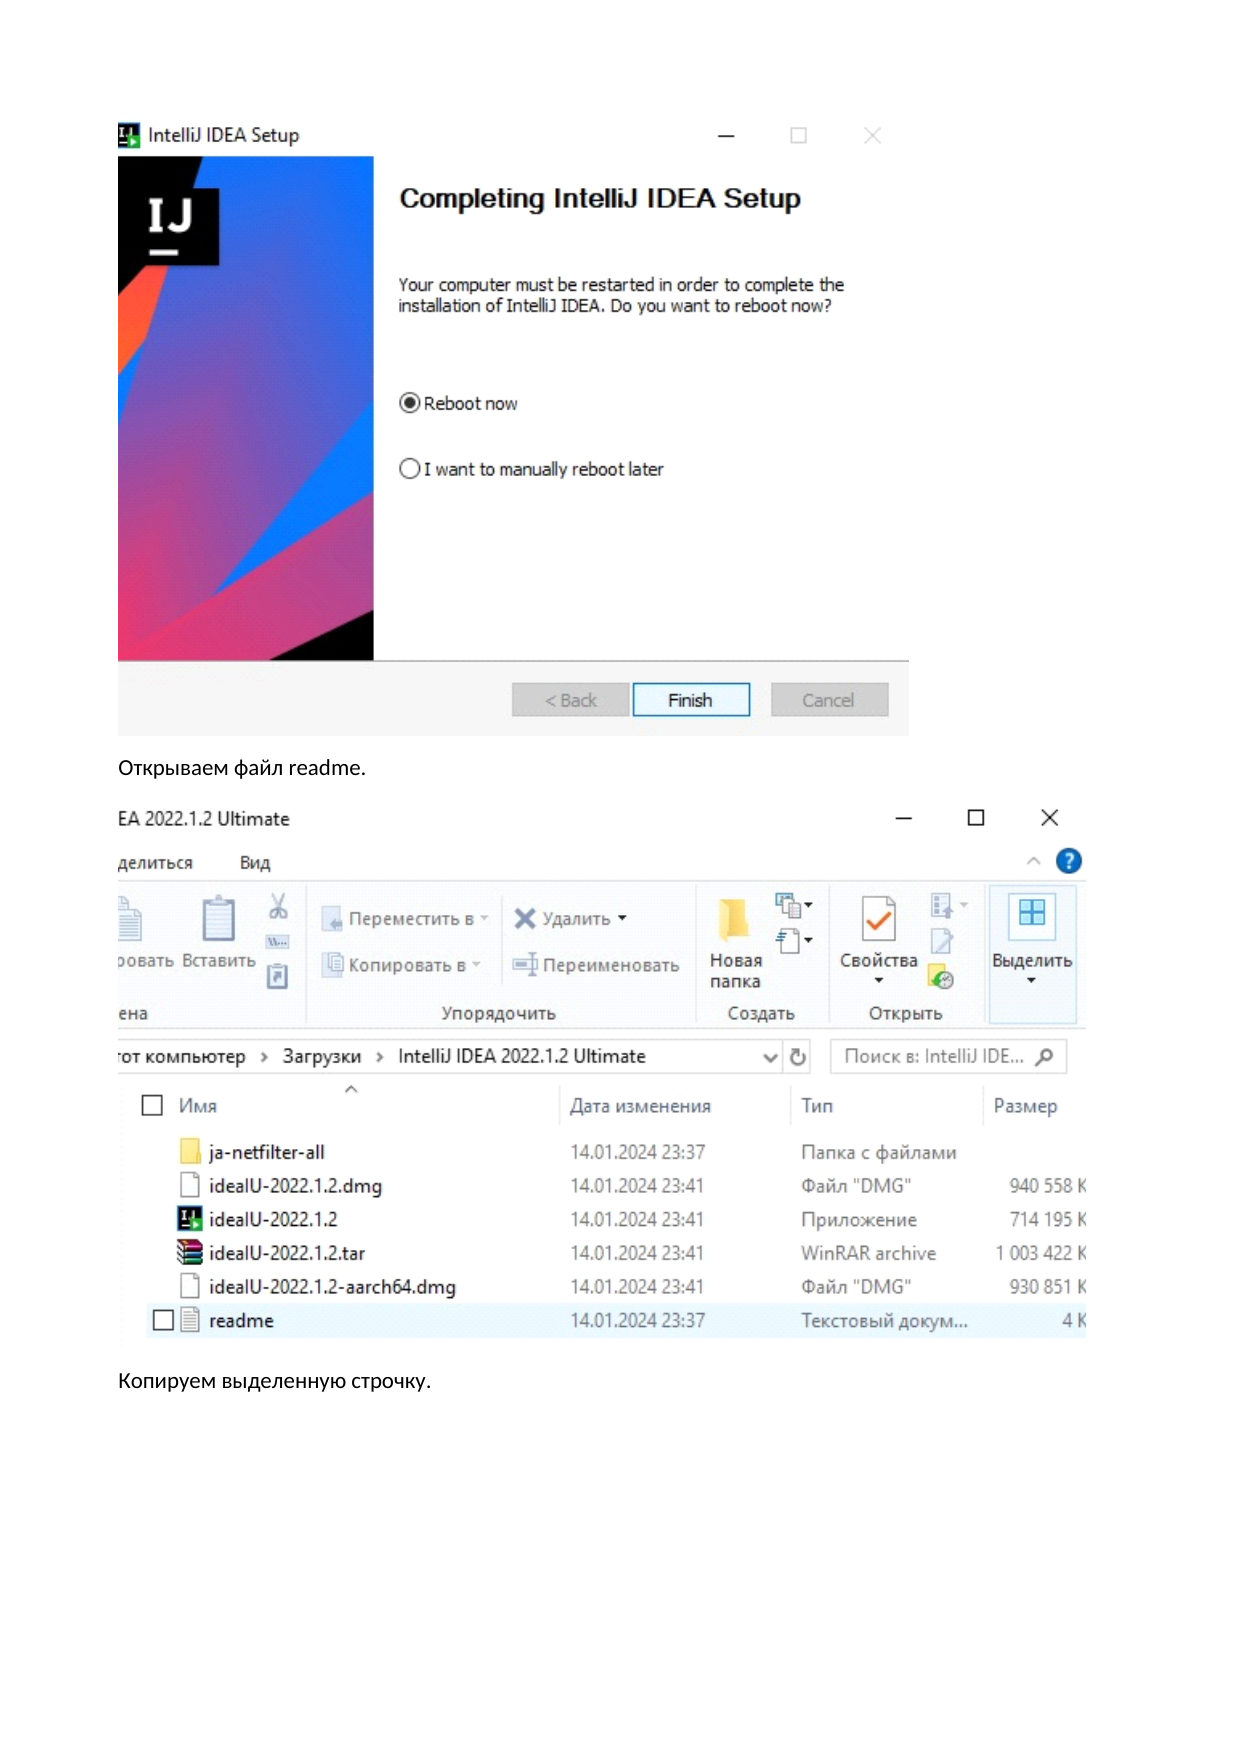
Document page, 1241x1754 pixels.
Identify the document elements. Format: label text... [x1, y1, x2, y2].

text Копируем выделенную строчку. [118, 1367, 1122, 1395]
text Открываем файл readme. [118, 753, 1122, 781]
